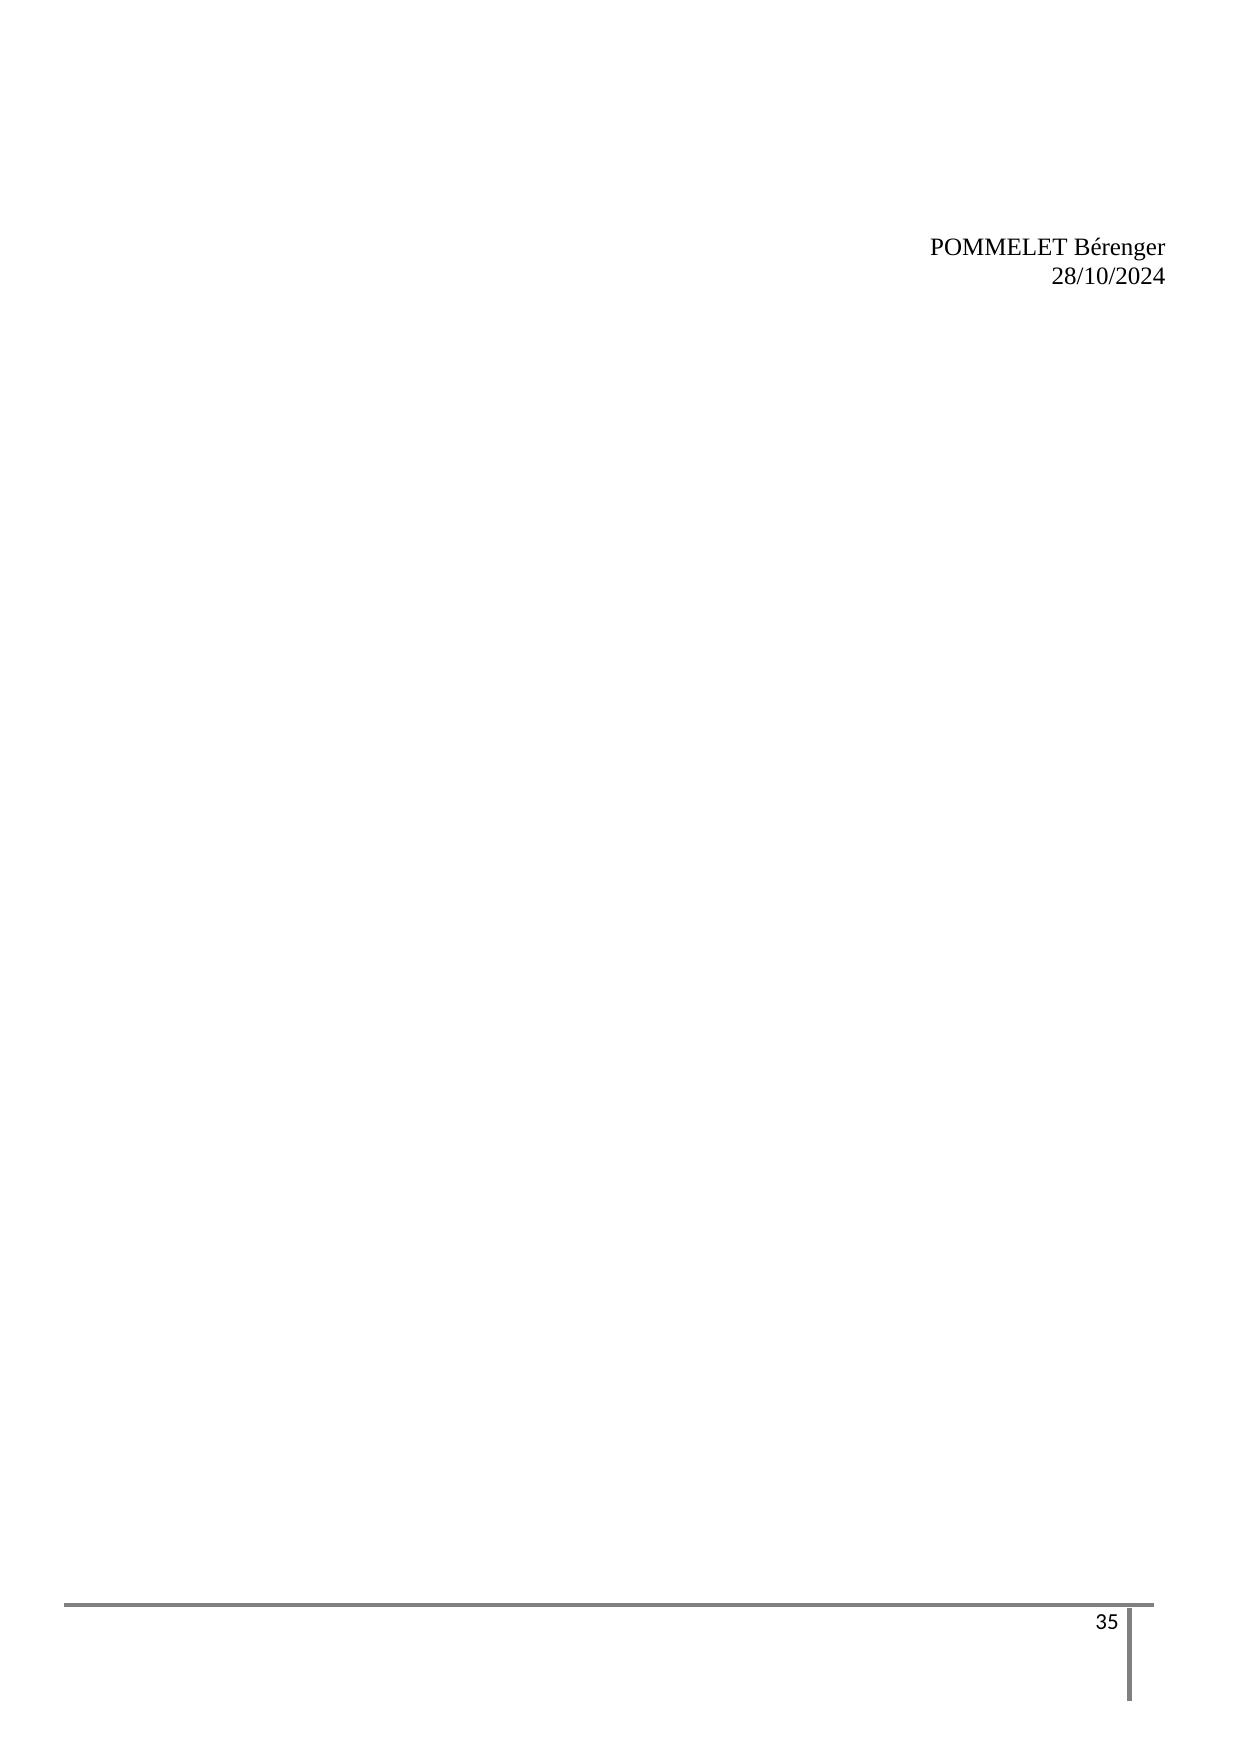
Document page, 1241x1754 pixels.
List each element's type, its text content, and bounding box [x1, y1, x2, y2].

text 28/10/2024 [75, 261, 1165, 290]
text POMMELET Bérenger [75, 232, 1165, 261]
